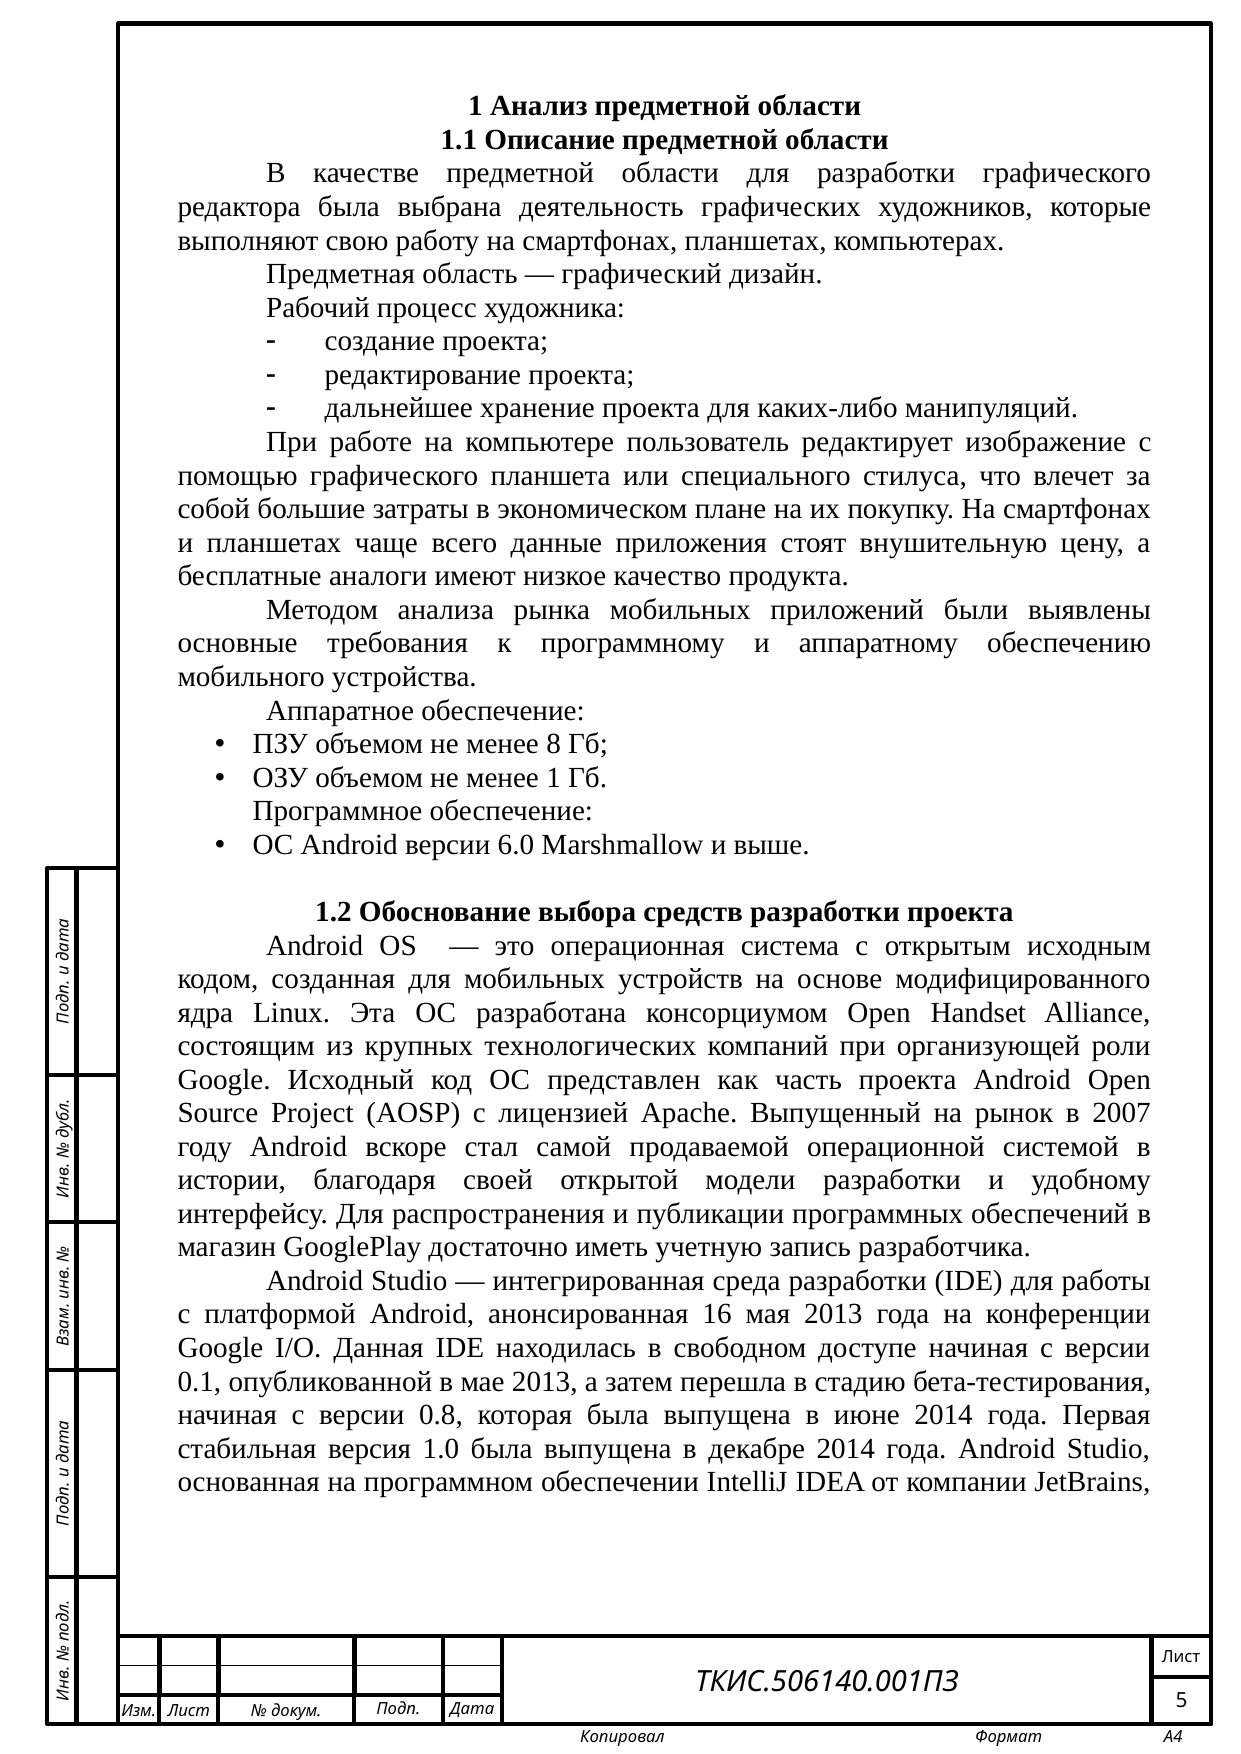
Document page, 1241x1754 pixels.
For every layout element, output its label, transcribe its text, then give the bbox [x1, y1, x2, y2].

list создание проекта; [177, 323, 1152, 357]
text Рабочий процесс художника: [177, 290, 1152, 323]
list Программное обеспечение: [215, 793, 1152, 827]
list ОС Android версии 6.0 Marshmallow и выше. [215, 827, 1152, 861]
subtitle Анализ предметной области [177, 88, 1152, 122]
text Android OS — это операционная система с открытым исходным кодом, созданная для мобильных устройств на основе модифицированного ядра Linux. Эта ОС разработана консорциумом Open Handset Alliance, состоящим из крупных технологических компаний при организующей роли Google. Исходный код ОС представлен как часть проекта Android Open Source Project (AOSP) с лицензией Apache. Выпущенный на рынок в 2007 году Android вскоре стал самой продаваемой операционной системой в истории, благодаря своей открытой модели разработки и удобному интерфейсу. Для распространения и публикации программных обеспечений в магазин GooglePlay достаточно иметь учетную запись разработчика. [177, 928, 1152, 1263]
text В качестве предметной области для разработки графического редактора была выбрана деятельность графических художников, которые выполняют свою работу на смартфонах, планшетах, компьютерах. [177, 156, 1152, 256]
subtitle Обоснование выбора средств разработки проекта [177, 894, 1152, 928]
text Аппаратное обеспечение: [177, 693, 1152, 726]
subtitle Описание предметной области [177, 122, 1152, 156]
list ПЗУ объемом не менее 8 Гб; [215, 726, 1152, 760]
list ОЗУ объемом не менее 1 Гб. [215, 760, 1152, 793]
list редактирование проекта; [177, 357, 1152, 391]
text Предметная область — графический дизайн. [177, 256, 1152, 290]
text При работе на компьютере пользователь редактирует изображение с помощью графического планшета или специального стилуса, что влечет за собой большие затраты в экономическом плане на их покупку. На смартфонах и планшетах чаще всего данные приложения стоят внушительную цену, а бесплатные аналоги имеют низкое качество продукта. [177, 424, 1152, 592]
list дальнейшее хранение проекта для каких-либо манипуляций. [177, 391, 1152, 424]
text Android Studio — интегрированная среда разработки (IDE) для работы с платформой Android, анонсированная 16 мая 2013 года на конференции Google I/O. Данная IDE находилась в свободном доступе начиная с версии 0.1, опубликованной в мае 2013, а затем перешла в стадию бета-тестирования, начиная с версии 0.8, которая была выпущена в июне 2014 года. Первая стабильная версия 1.0 была выпущена в декабре 2014 года. Android Studio, основанная на программном обеспечении IntelliJ IDEA от компании JetBrains, [177, 1263, 1152, 1498]
text Методом анализа рынка мобильных приложений были выявлены основные требования к программному и аппаратному обеспечению мобильного устройства. [177, 592, 1152, 693]
